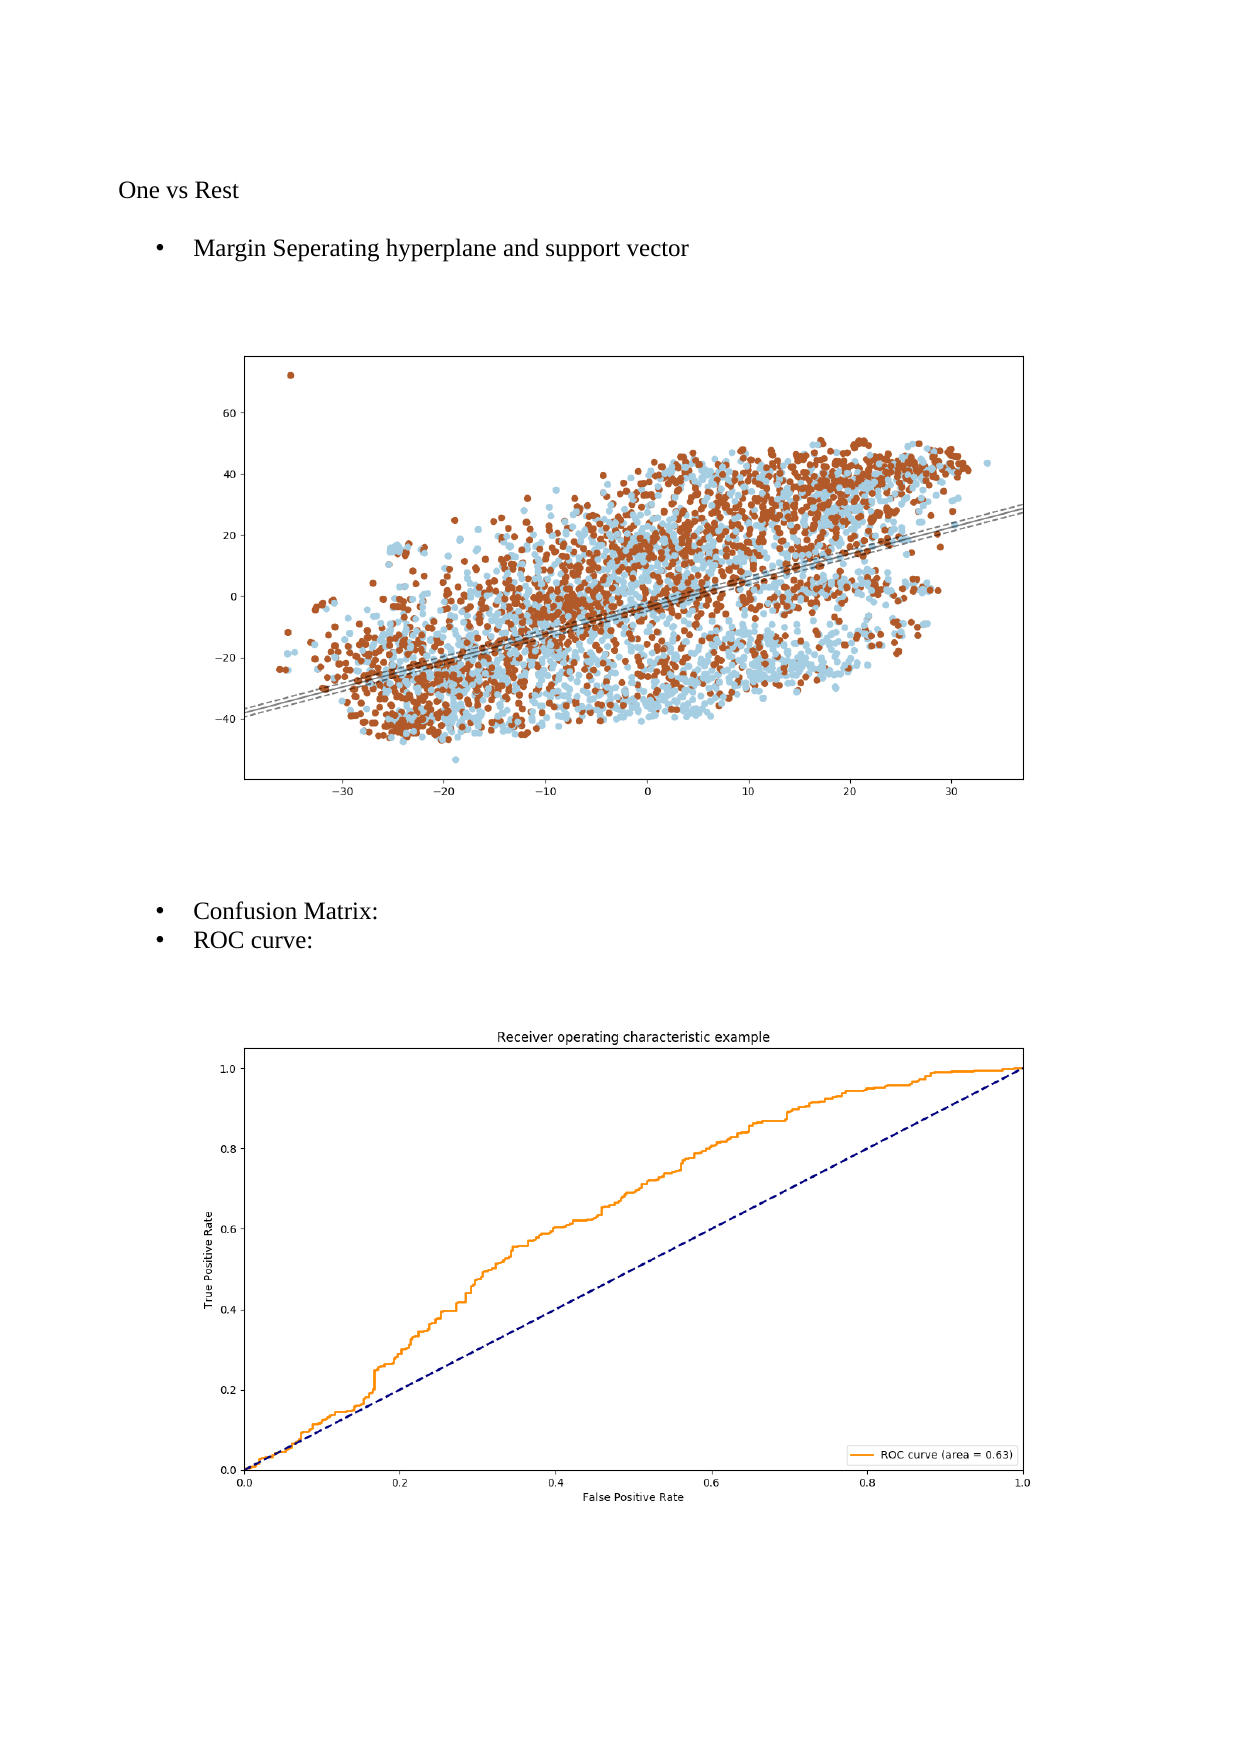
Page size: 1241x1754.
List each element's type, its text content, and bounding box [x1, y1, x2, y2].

picture [118, 290, 1123, 839]
list ROC curve: [156, 925, 1122, 953]
picture [118, 982, 1123, 1530]
list Confusion Matrix: [156, 896, 1122, 925]
text One vs Rest [118, 176, 1122, 204]
list Margin Seperating hyperplane and support vector [156, 233, 1122, 262]
